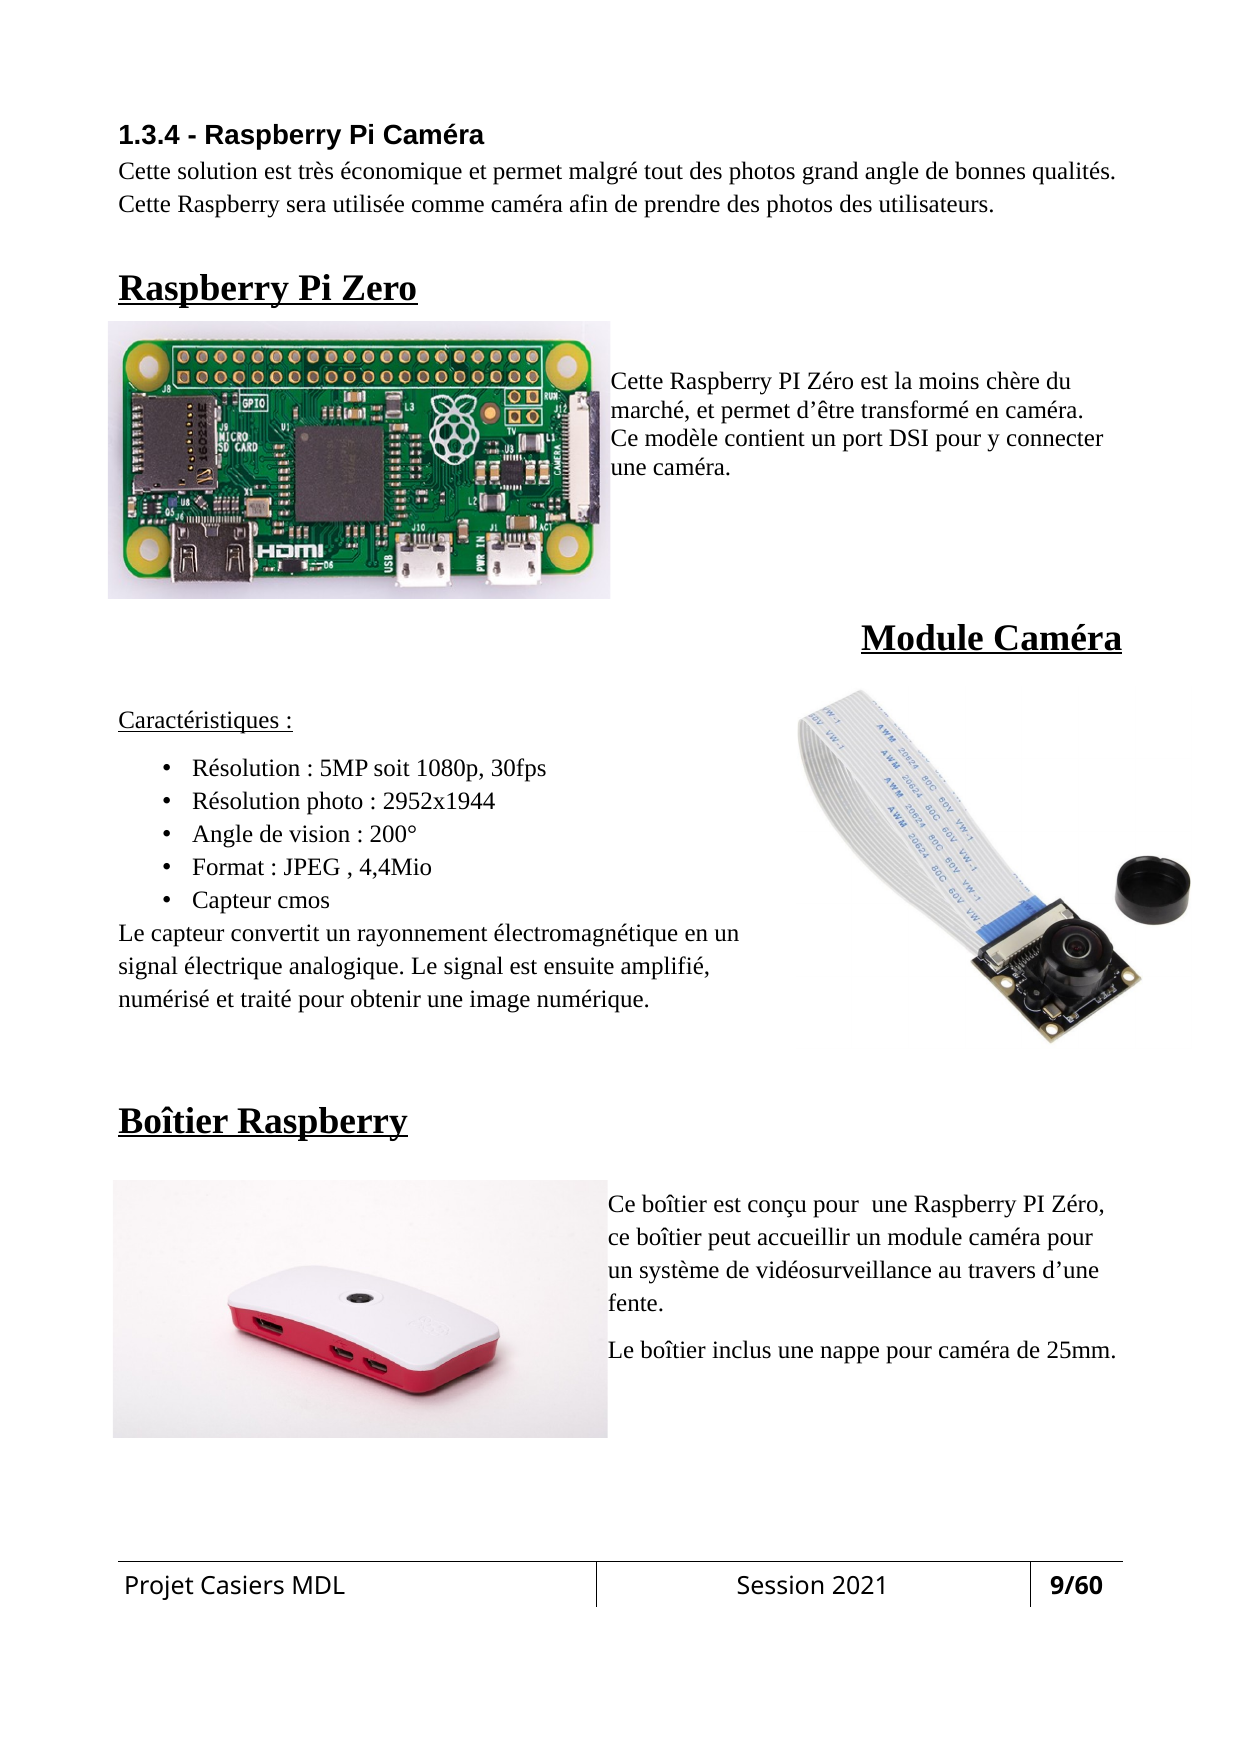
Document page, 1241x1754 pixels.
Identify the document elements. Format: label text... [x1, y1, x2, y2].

text Cette solution est très économique et permet malgré tout des photos grand angle de bonnes qualités. [118, 156, 1122, 185]
text Raspberry Pi Zero [118, 265, 1122, 308]
text Ce modèle contient un port DSI pour y connecter une caméra. [611, 423, 1122, 481]
text Cette Raspberry PI Zéro est la moins chère du marché, et permet d’être transformé en caméra. [611, 366, 1122, 423]
list Résolution photo : 2952x1944 [162, 786, 795, 815]
picture [112, 1180, 608, 1438]
text Caractéristiques : [118, 706, 795, 734]
text Module Caméra [118, 615, 1122, 658]
list Capteur cmos [162, 885, 795, 914]
picture [795, 686, 1192, 1049]
subtitle 1.3.4 - Raspberry Pi Caméra [118, 118, 1122, 150]
text Cette Raspberry sera utilisée comme caméra afin de prendre des photos des utilisateurs. [118, 189, 1122, 218]
text Le capteur convertit un rayonnement électromagnétique en un signal électrique analogique. Le signal est ensuite amplifié, numérisé et traité pour obtenir une image numérique. [118, 918, 795, 1013]
picture [107, 321, 611, 599]
text Ce boîtier est conçu pour une Raspberry PI Zéro, ce boîtier peut accueillir un module caméra pour un système de vidéosurveillance au travers d’une fente. [608, 1189, 1122, 1317]
list Format : JPEG , 4,4Mio [162, 852, 795, 881]
list Résolution : 5MP soit 1080p, 30fps [162, 753, 795, 782]
text Le boîtier inclus une nappe pour caméra de 25mm. [608, 1335, 1122, 1364]
text Boîtier Raspberry [118, 1098, 1122, 1141]
list Angle de vision : 200° [162, 819, 795, 848]
